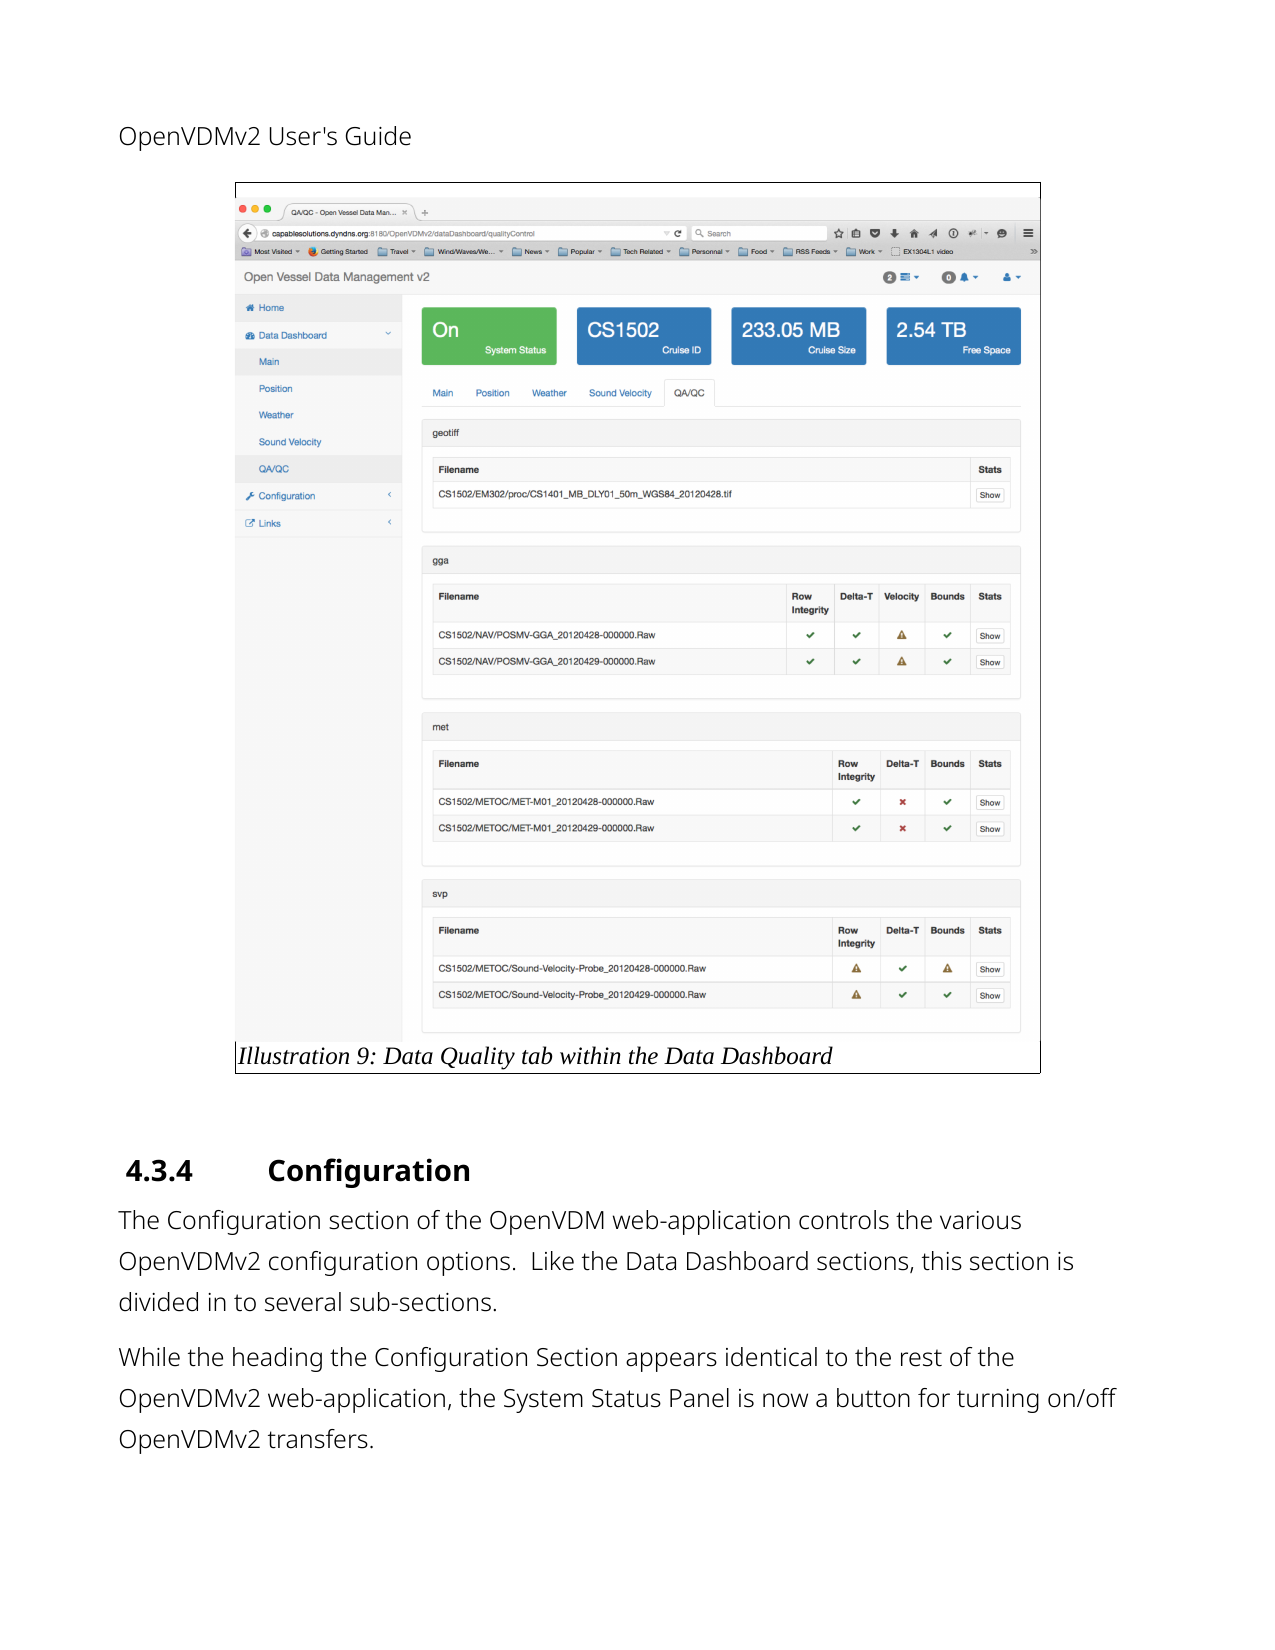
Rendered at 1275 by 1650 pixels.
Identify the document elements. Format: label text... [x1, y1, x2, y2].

text Illustration 9: Data Quality tab within the Data Dashboard [238, 1042, 1037, 1070]
text The Configuration section of the OpenVDM web-application controls the various OpenVDMv2 configuration options. Like the Data Dashboard sections, this section is divided in to several sub-sections. [118, 1202, 1157, 1318]
subtitle Configuration [118, 1150, 1157, 1190]
picture [234, 197, 1041, 1042]
text While the heading the Configuration Section appears identical to the rest of the OpenVDMv2 web-application, the System Status Panel is now a button for turning on/off OpenVDMv2 transfers. [118, 1339, 1157, 1455]
